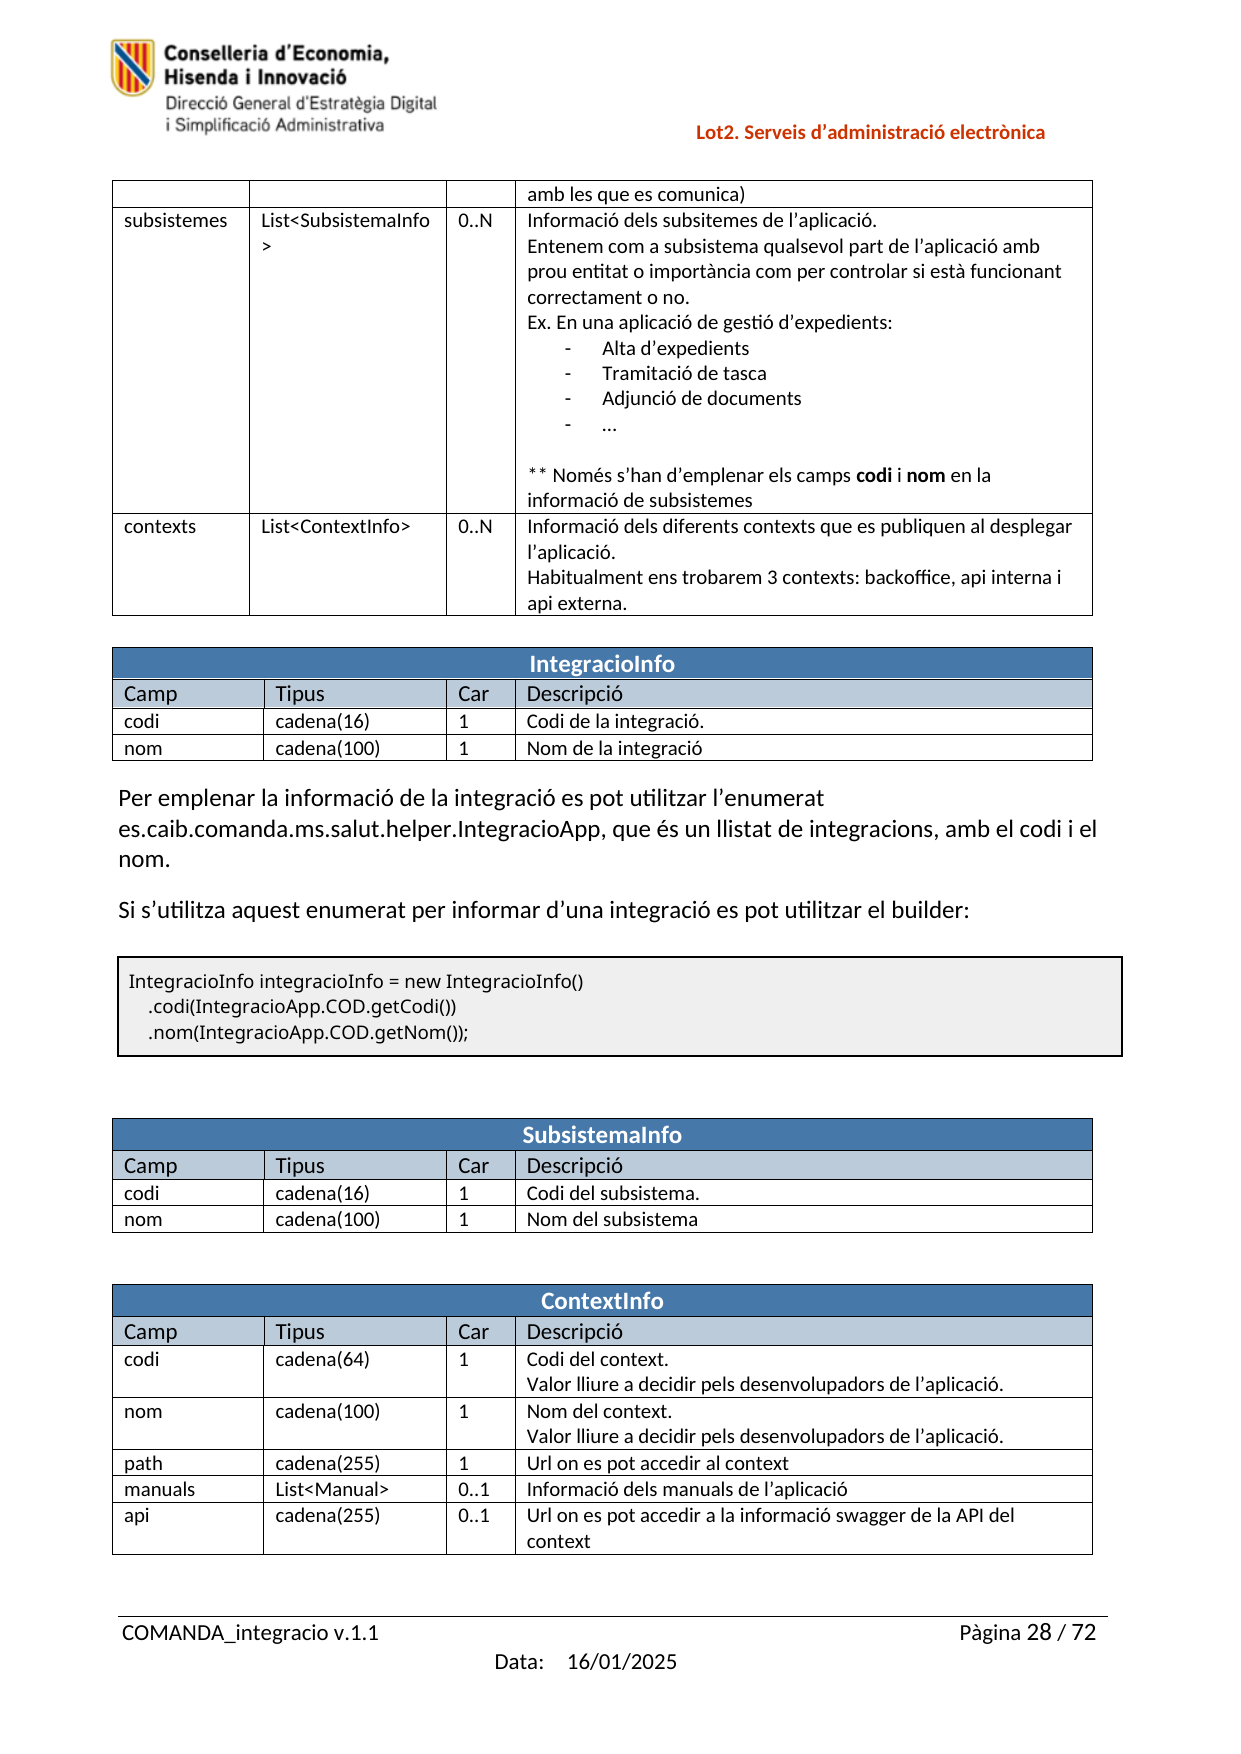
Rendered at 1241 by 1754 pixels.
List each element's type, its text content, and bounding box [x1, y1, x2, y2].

table_cell Informació dels subsitemes de l’aplicació. Entenem com a subsistema qualsevol part de l’aplicació amb prou entitat o importància com per controlar si està funcionant correctament o no. Ex. En una aplicació de gestió d’expedients: Alta d’expedients Tramitació de tasca Adjunció de documents … ** Només s’han d’emplenar els camps codi i nom en la informació de subsistemes [516, 208, 1092, 513]
table_cell cadena(16) [264, 1180, 446, 1205]
table_cell amb les que es comunica) [516, 181, 1092, 207]
text Per emplenar la informació de la integració es pot utilitzar l’enumerat es.caib.comanda.ms.salut.helper.IntegracioApp, que és un llistat de integracions, amb el codi i el nom. [118, 782, 1122, 874]
table_header IntegracioInfo integracioInfo = new IntegracioInfo() .codi(IntegracioApp.COD.getCodi()) .nom(IntegracioApp.COD.getNom()); [119, 958, 1121, 1055]
table_cell Descripció [516, 680, 1092, 707]
table_cell Tipus [265, 1317, 446, 1345]
table_cell Descripció [516, 1317, 1092, 1345]
table_cell 1 [447, 1180, 515, 1205]
table_header IntegracioInfo [113, 648, 1092, 678]
table_cell 1 [447, 1346, 515, 1397]
table_cell Tipus [265, 1151, 446, 1179]
table_cell cadena(100) [264, 735, 446, 760]
table_cell Informació dels manuals de l’aplicació [516, 1476, 1092, 1502]
table_cell cadena(255) [264, 1503, 446, 1553]
table_cell cadena(64) [264, 1346, 446, 1397]
table_cell codi [113, 1346, 263, 1397]
table_cell Informació dels diferents contexts que es publiquen al desplegar l’aplicació. Habitualment ens trobarem 3 contexts: backoffice, api interna i api externa. [516, 514, 1092, 615]
table_cell Car [447, 1317, 515, 1345]
table_cell Tipus [265, 680, 446, 707]
table_cell 1 [447, 1398, 515, 1449]
table_header SubsistemaInfo [113, 1119, 1092, 1150]
table_cell [447, 181, 515, 207]
table_cell Camp [113, 680, 264, 707]
table_cell codi [113, 1180, 263, 1205]
table_cell Nom del subsistema [516, 1206, 1092, 1232]
table_cell nom [113, 1398, 263, 1449]
table_cell cadena(16) [264, 709, 446, 734]
table_cell List<Manual> [264, 1476, 446, 1502]
table_cell cadena(100) [264, 1206, 446, 1232]
table_cell 1 [447, 709, 515, 734]
table_cell codi [113, 709, 263, 734]
text Si s’utilitza aquest enumerat per informar d’una integració es pot utilitzar el builder: [118, 895, 1122, 956]
table_cell api [113, 1503, 263, 1553]
table_cell 1 [447, 735, 515, 760]
table_cell List<ContextInfo> [250, 514, 446, 615]
table_cell 1 [447, 1450, 515, 1475]
table_cell 0..N [447, 514, 515, 615]
table_cell 0..N [447, 208, 515, 513]
table_cell [113, 181, 249, 207]
picture [100, 26, 467, 156]
table_cell Codi de la integració. [516, 709, 1092, 734]
table_cell Camp [113, 1151, 264, 1179]
table_cell List<SubsistemaInfo> [250, 208, 446, 513]
table_cell cadena(100) [264, 1398, 446, 1449]
table_cell subsistemes [113, 208, 249, 513]
table_cell Car [447, 1151, 515, 1179]
table_cell Url on es pot accedir a la informació swagger de la API del context [516, 1503, 1092, 1553]
table_header ContextInfo [113, 1285, 1092, 1316]
table_cell Codi del context. Valor lliure a decidir pels desenvolupadors de l’aplicació. [516, 1346, 1092, 1397]
table_cell manuals [113, 1476, 263, 1502]
table_cell Codi del subsistema. [516, 1180, 1092, 1205]
table_cell 0..1 [447, 1476, 515, 1502]
table_cell Nom de la integració [516, 735, 1092, 760]
table_cell path [113, 1450, 263, 1475]
table_cell nom [113, 1206, 263, 1232]
table_cell Nom del context. Valor lliure a decidir pels desenvolupadors de l’aplicació. [516, 1398, 1092, 1449]
table_cell Descripció [516, 1151, 1092, 1179]
table_cell 0..1 [447, 1503, 515, 1553]
table_cell 1 [447, 1206, 515, 1232]
table_cell Camp [113, 1317, 264, 1345]
table_cell nom [113, 735, 263, 760]
table_cell Car [447, 680, 515, 707]
table_cell cadena(255) [264, 1450, 446, 1475]
table_cell [250, 181, 446, 207]
table_cell contexts [113, 514, 249, 615]
table_cell Url on es pot accedir al context [516, 1450, 1092, 1475]
